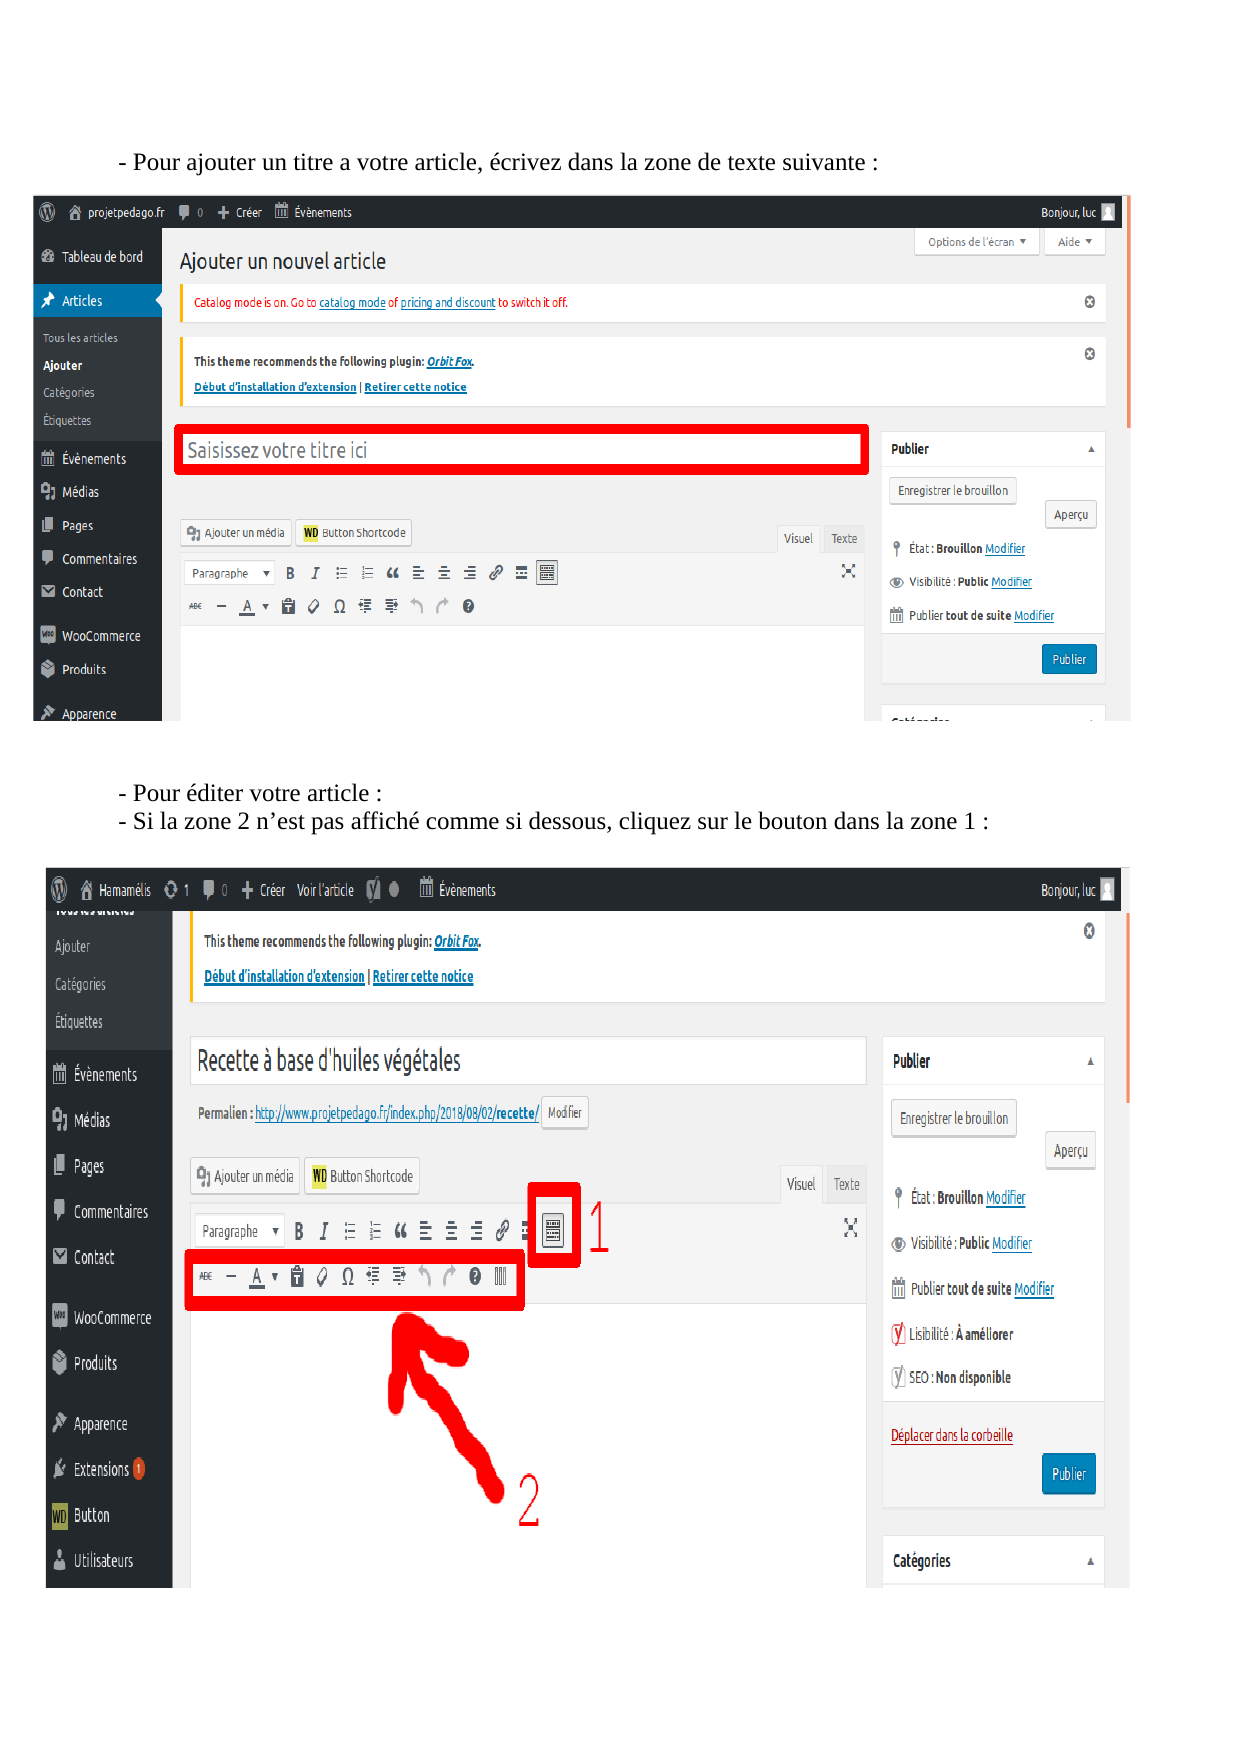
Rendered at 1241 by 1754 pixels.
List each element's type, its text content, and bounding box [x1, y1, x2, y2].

text - Si la zone 2 n’est pas affiché comme si dessous, cliquez sur le bouton dans la zone 1 : [118, 806, 1122, 835]
text - Pour ajouter un titre a votre article, écrivez dans la zone de texte suivante : [118, 147, 1122, 176]
picture [65, 298, 71, 305]
picture [33, 194, 1131, 721]
text - Pour éditer votre article : [118, 778, 1122, 806]
picture [45, 293, 54, 304]
picture [45, 867, 1130, 1588]
